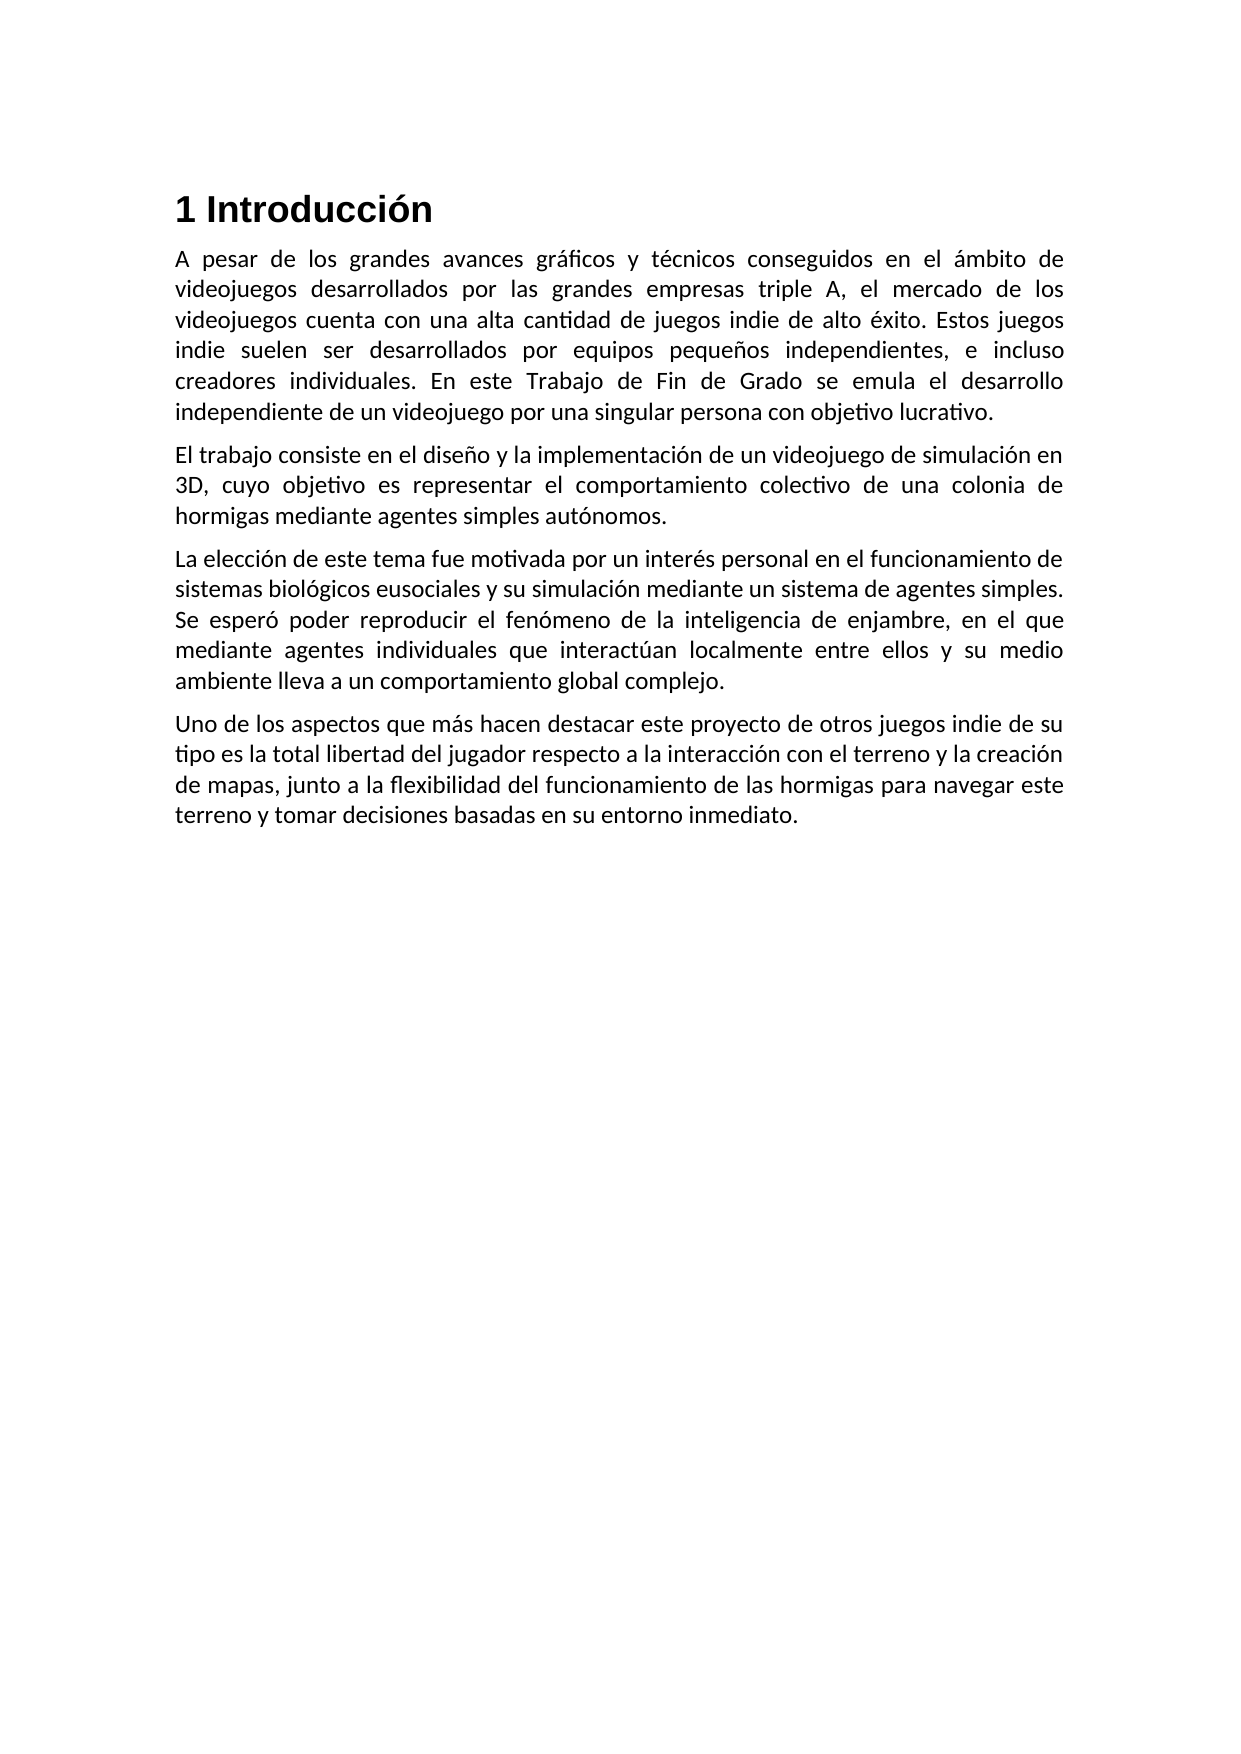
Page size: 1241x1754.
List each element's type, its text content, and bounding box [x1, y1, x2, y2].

text La elección de este tema fue motivada por un interés personal en el funcionamiento de sistemas biológicos eusociales y su simulación mediante un sistema de agentes simples. Se esperó poder reproducir el fenómeno de la inteligencia de enjambre, en el que mediante agentes individuales que interactúan localmente entre ellos y su medio ambiente lleva a un comportamiento global complejo. [175, 543, 1065, 695]
subtitle Introducción [175, 187, 1065, 231]
text A pesar de los grandes avances gráficos y técnicos conseguidos en el ámbito de videojuegos desarrollados por las grandes empresas triple A, el mercado de los videojuegos cuenta con una alta cantidad de juegos indie de alto éxito. Estos juegos indie suelen ser desarrollados por equipos pequeños independientes, e incluso creadores individuales. En este Trabajo de Fin de Grado se emula el desarrollo independiente de un videojuego por una singular persona con objetivo lucrativo. [175, 243, 1065, 426]
text Uno de los aspectos que más hacen destacar este proyecto de otros juegos indie de su tipo es la total libertad del jugador respecto a la interacción con el terreno y la creación de mapas, junto a la flexibilidad del funcionamiento de las hormigas para navegar este terreno y tomar decisiones basadas en su entorno inmediato. [175, 708, 1065, 830]
text El trabajo consiste en el diseño y la implementación de un videojuego de simulación en 3D, cuyo objetivo es representar el comportamiento colectivo de una colonia de hormigas mediante agentes simples autónomos. [175, 439, 1065, 530]
